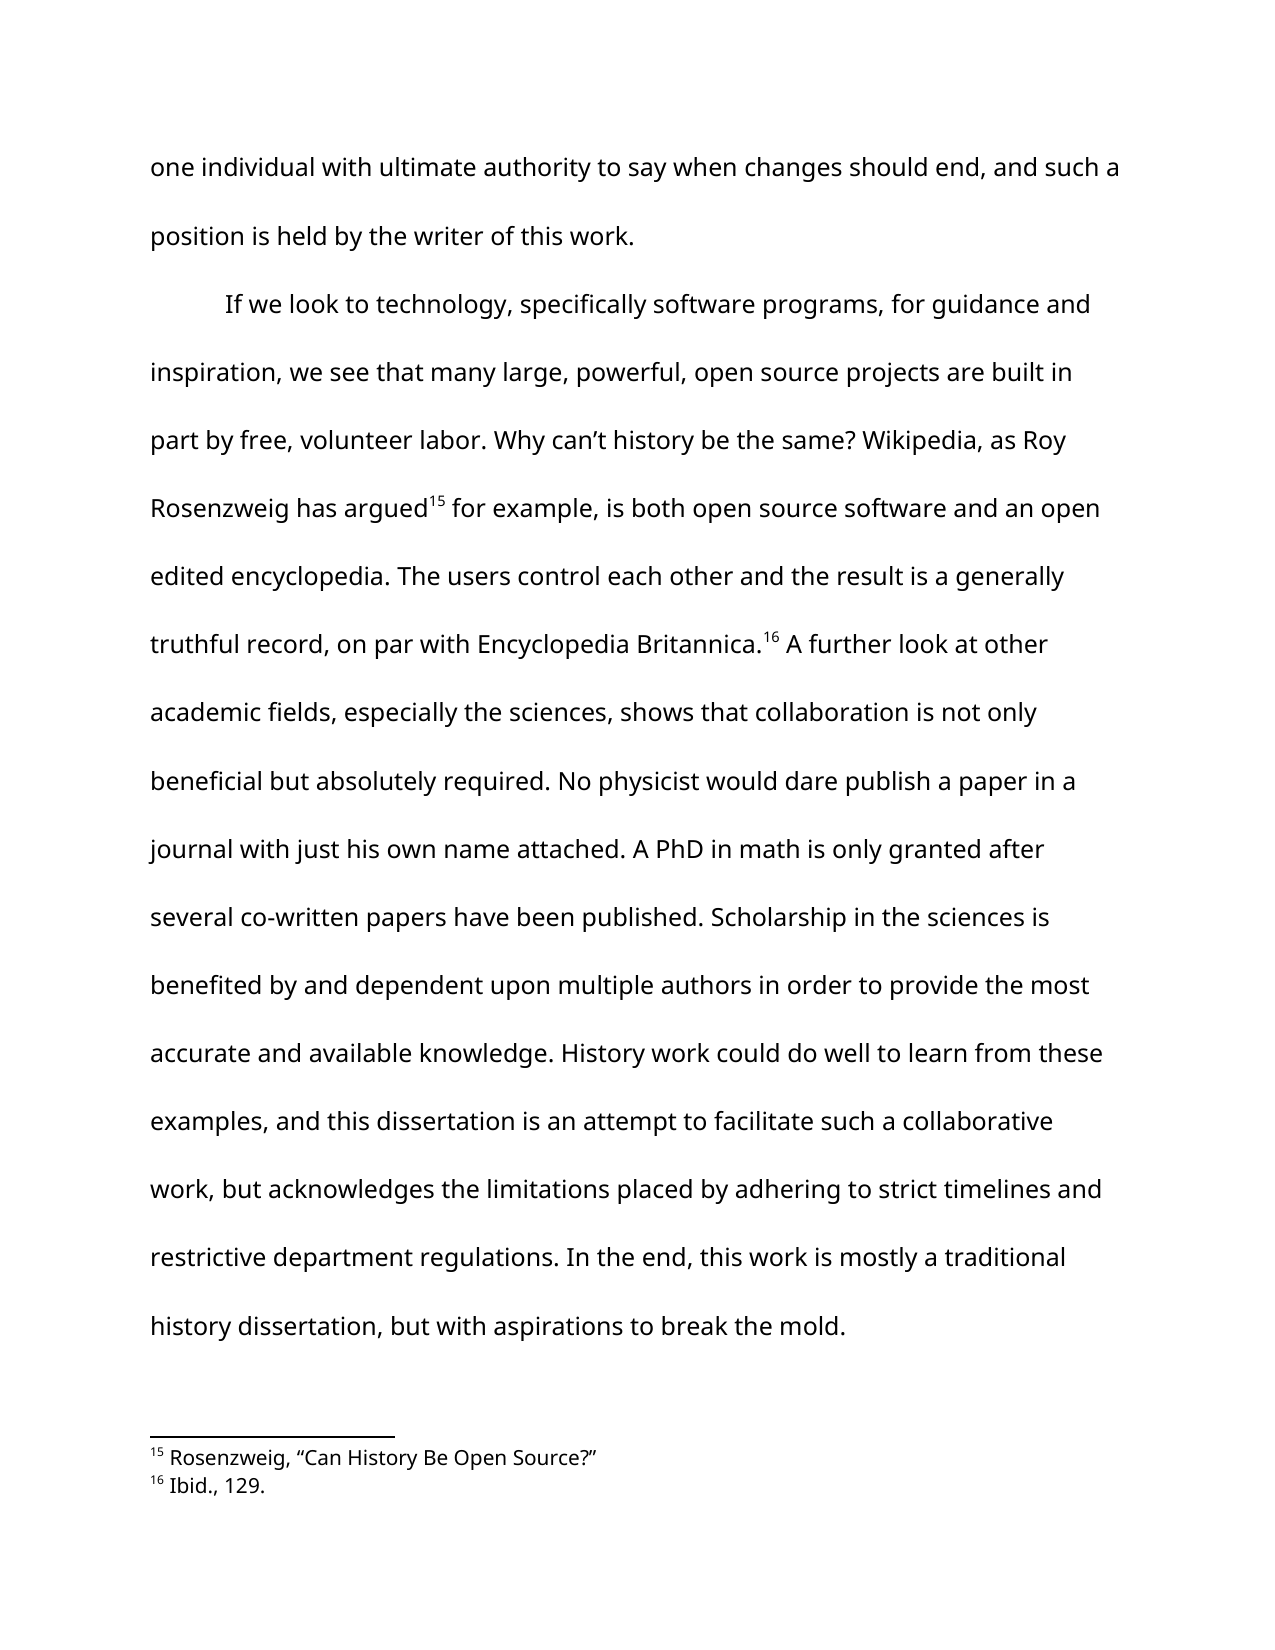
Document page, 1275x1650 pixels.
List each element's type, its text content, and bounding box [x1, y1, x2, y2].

text If we look to technology, specifically software programs, for guidance and inspiration, we see that many large, powerful, open source projects are built in part by free, volunteer labor. Why can’t history be the same? Wikipedia, as Roy Rosenzweig has argued for example, is both open source software and an open edited encyclopedia. The users control each other and the result is a generally truthful record, on par with Encyclopedia Britannica. A further look at other academic fields, especially the sciences, shows that collaboration is not only beneficial but absolutely required. No physicist would dare publish a paper in a journal with just his own name attached. A PhD in math is only granted after several co-written papers have been published. Scholarship in the sciences is benefited by and dependent upon multiple authors in order to provide the most accurate and available knowledge. History work could do well to learn from these examples, and this dissertation is an attempt to facilitate such a collaborative work, but acknowledges the limitations placed by adhering to strict timelines and restrictive department regulations. In the end, this work is mostly a traditional history dissertation, but with aspirations to break the mold. [150, 286, 1125, 1342]
text Ibid., 129. [150, 1472, 1125, 1500]
text Rosenzweig, “Can History Be Open Source?” [150, 1443, 1125, 1472]
text one individual with ultimate authority to say when changes should end, and such a position is held by the writer of this work. [150, 150, 1125, 252]
